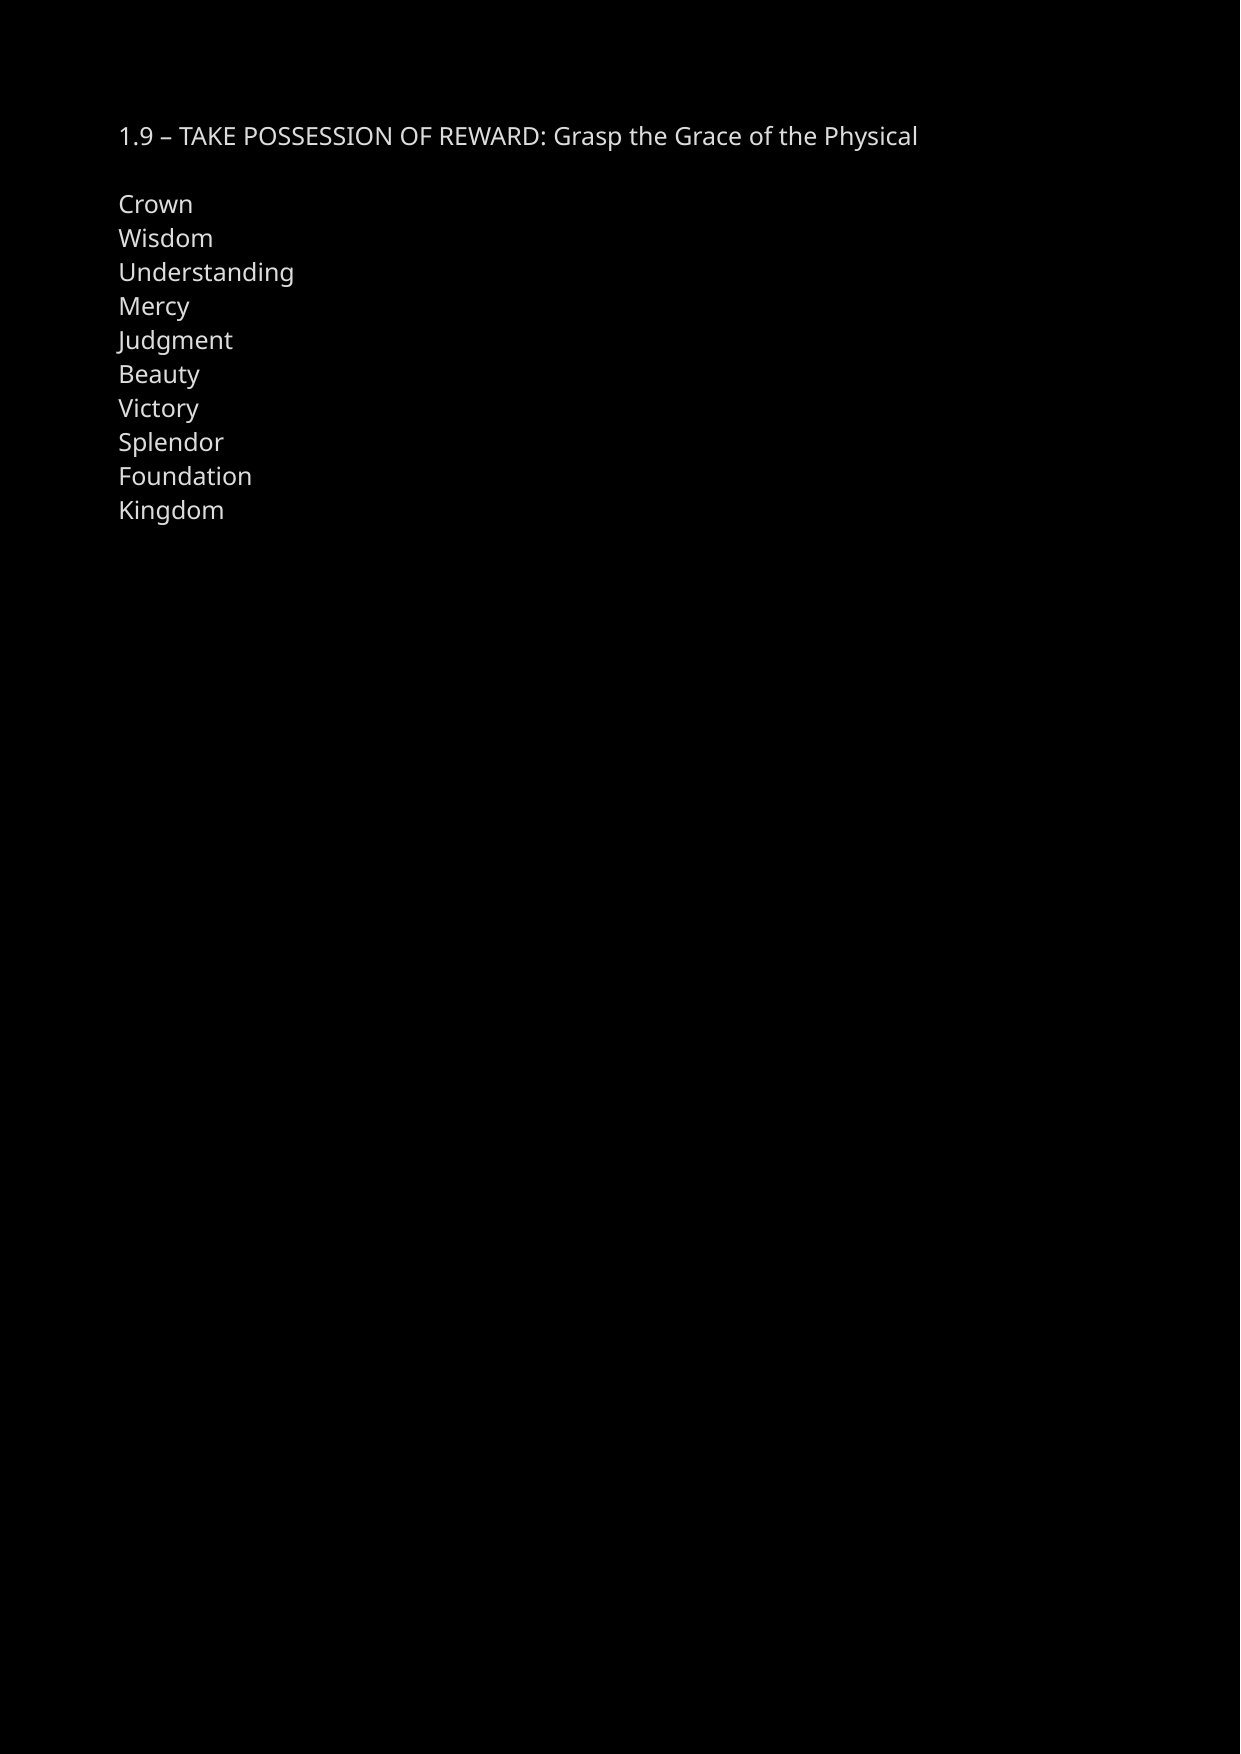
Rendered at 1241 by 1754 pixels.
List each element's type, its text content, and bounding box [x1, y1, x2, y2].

text Wisdom [118, 220, 1122, 254]
text 1.9 – TAKE POSSESSION OF REWARD: Grasp the Grace of the Physical [118, 118, 1122, 152]
text Beauty [118, 357, 1122, 391]
text Splendor [118, 425, 1122, 459]
text Judgment [118, 322, 1122, 357]
text Victory [118, 391, 1122, 425]
text Kingdom [118, 493, 1122, 527]
text Foundation [118, 459, 1122, 493]
text Crown [118, 186, 1122, 220]
text Understanding [118, 254, 1122, 288]
text Mercy [118, 288, 1122, 322]
